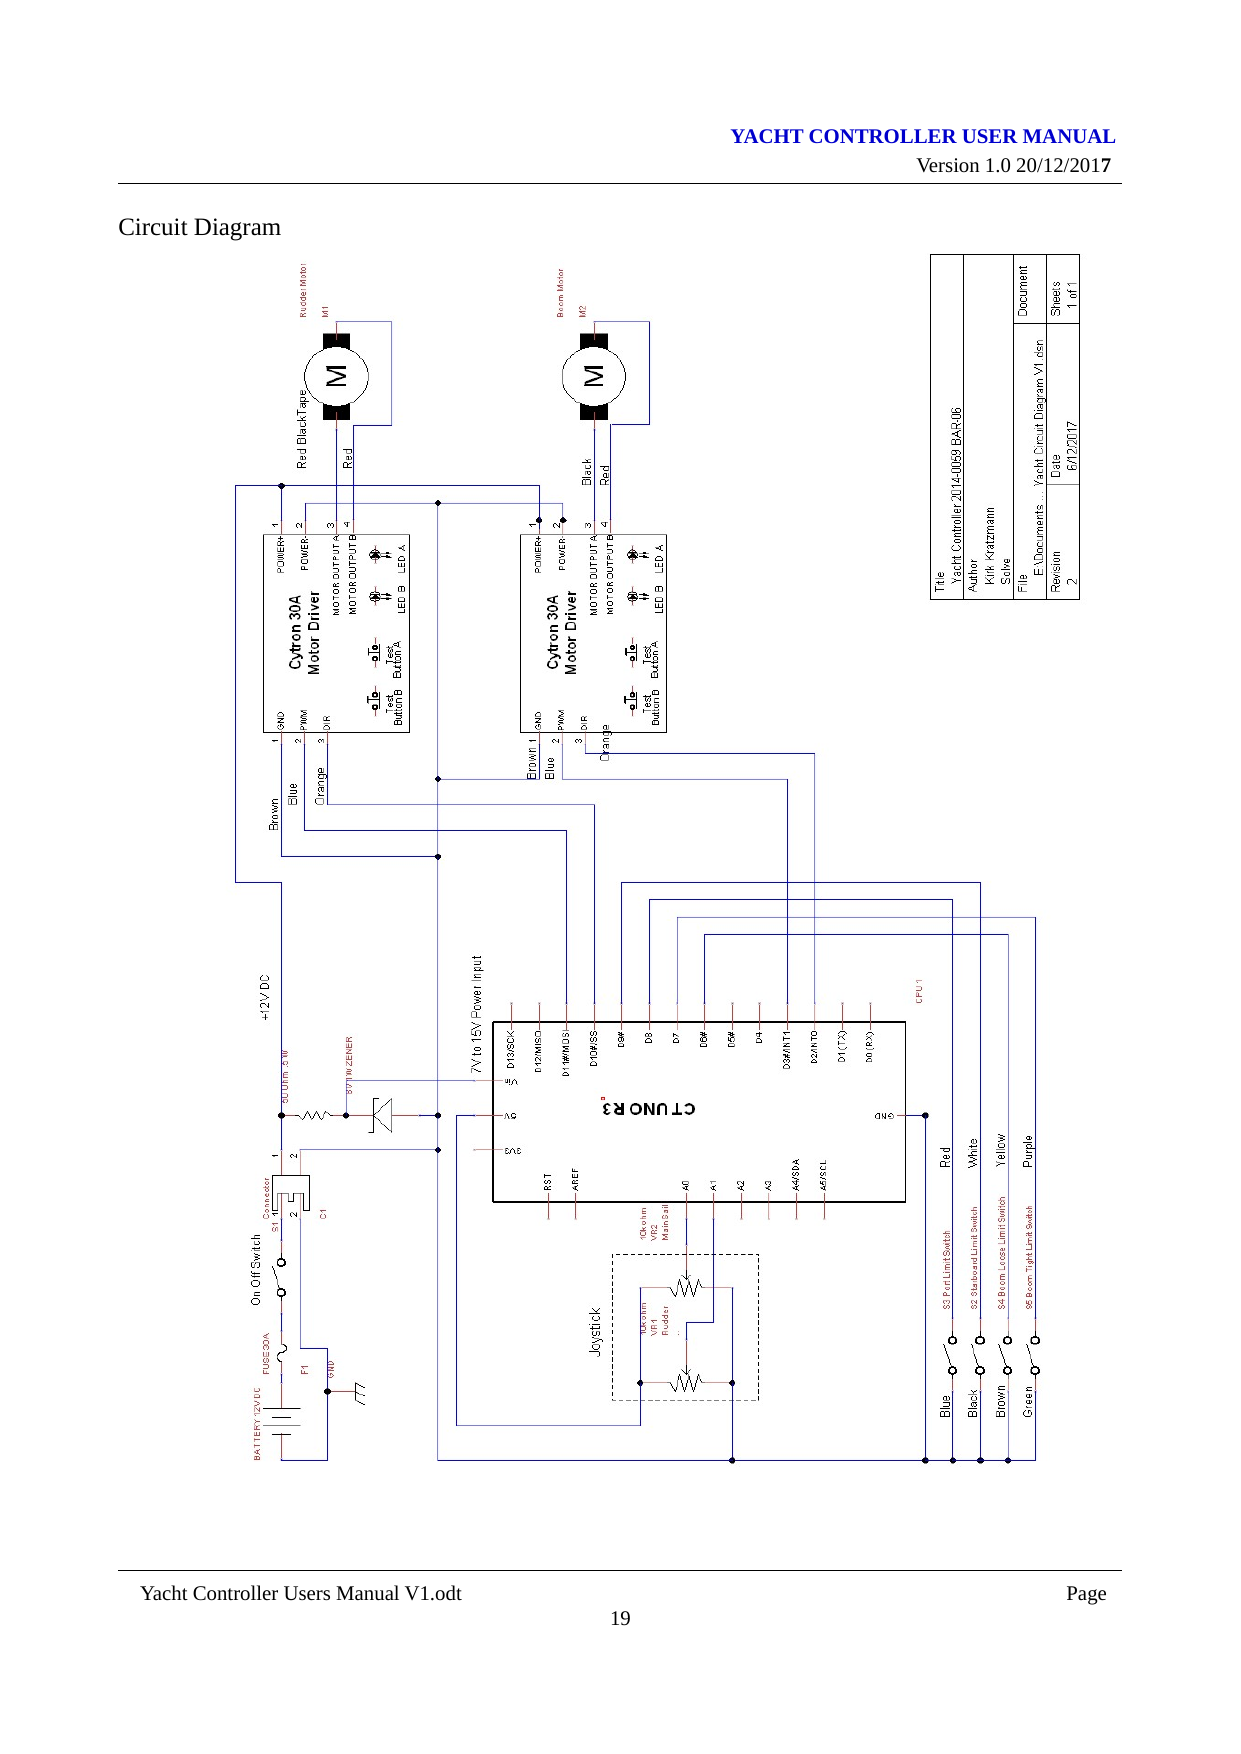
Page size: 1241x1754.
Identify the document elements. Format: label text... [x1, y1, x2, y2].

text Circuit Diagram [118, 212, 1122, 241]
picture [152, 247, 1088, 1495]
